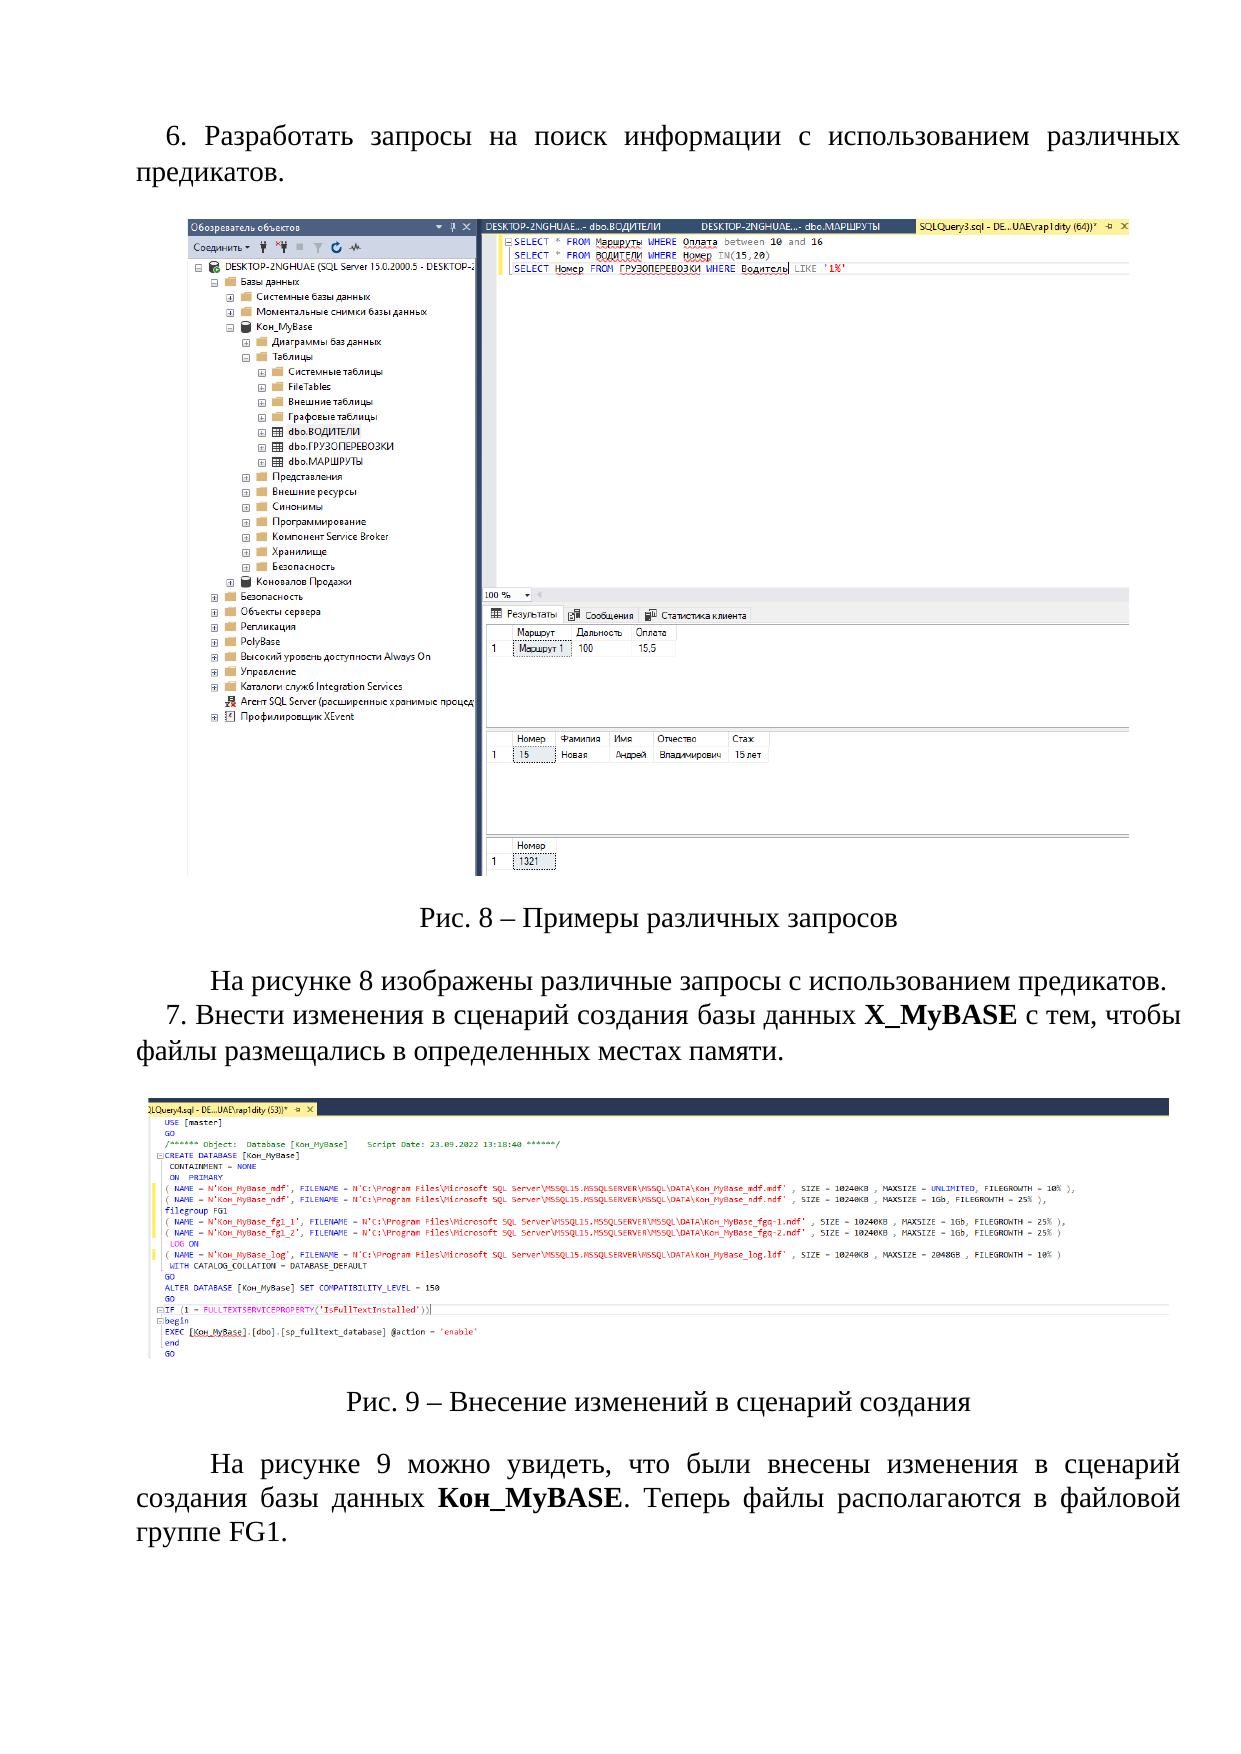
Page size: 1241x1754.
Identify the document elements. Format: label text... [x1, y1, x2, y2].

text На рисунке 9 можно увидеть, что были внесены изменения в сценарий создания базы данных Кон_MyBASE. Теперь файлы располагаются в файловой группе FG1. [136, 1447, 1181, 1547]
text Рис. 8 – Примеры различных запросов [136, 901, 1181, 934]
text На рисунке 8 изображены различные запросы с использованием предикатов. [136, 963, 1181, 997]
picture [187, 219, 1130, 876]
text 6. Разработать запросы на поиск информации с использованием различных предикатов. [136, 118, 1181, 188]
text Рис. 9 – Внесение изменений в сценарий создания [136, 1384, 1181, 1417]
text 7. Внести изменения в сценарий создания базы данных X_MyBASE с тем, чтобы файлы размещались в определенных местах памяти. [136, 997, 1181, 1066]
picture [148, 1098, 1169, 1359]
